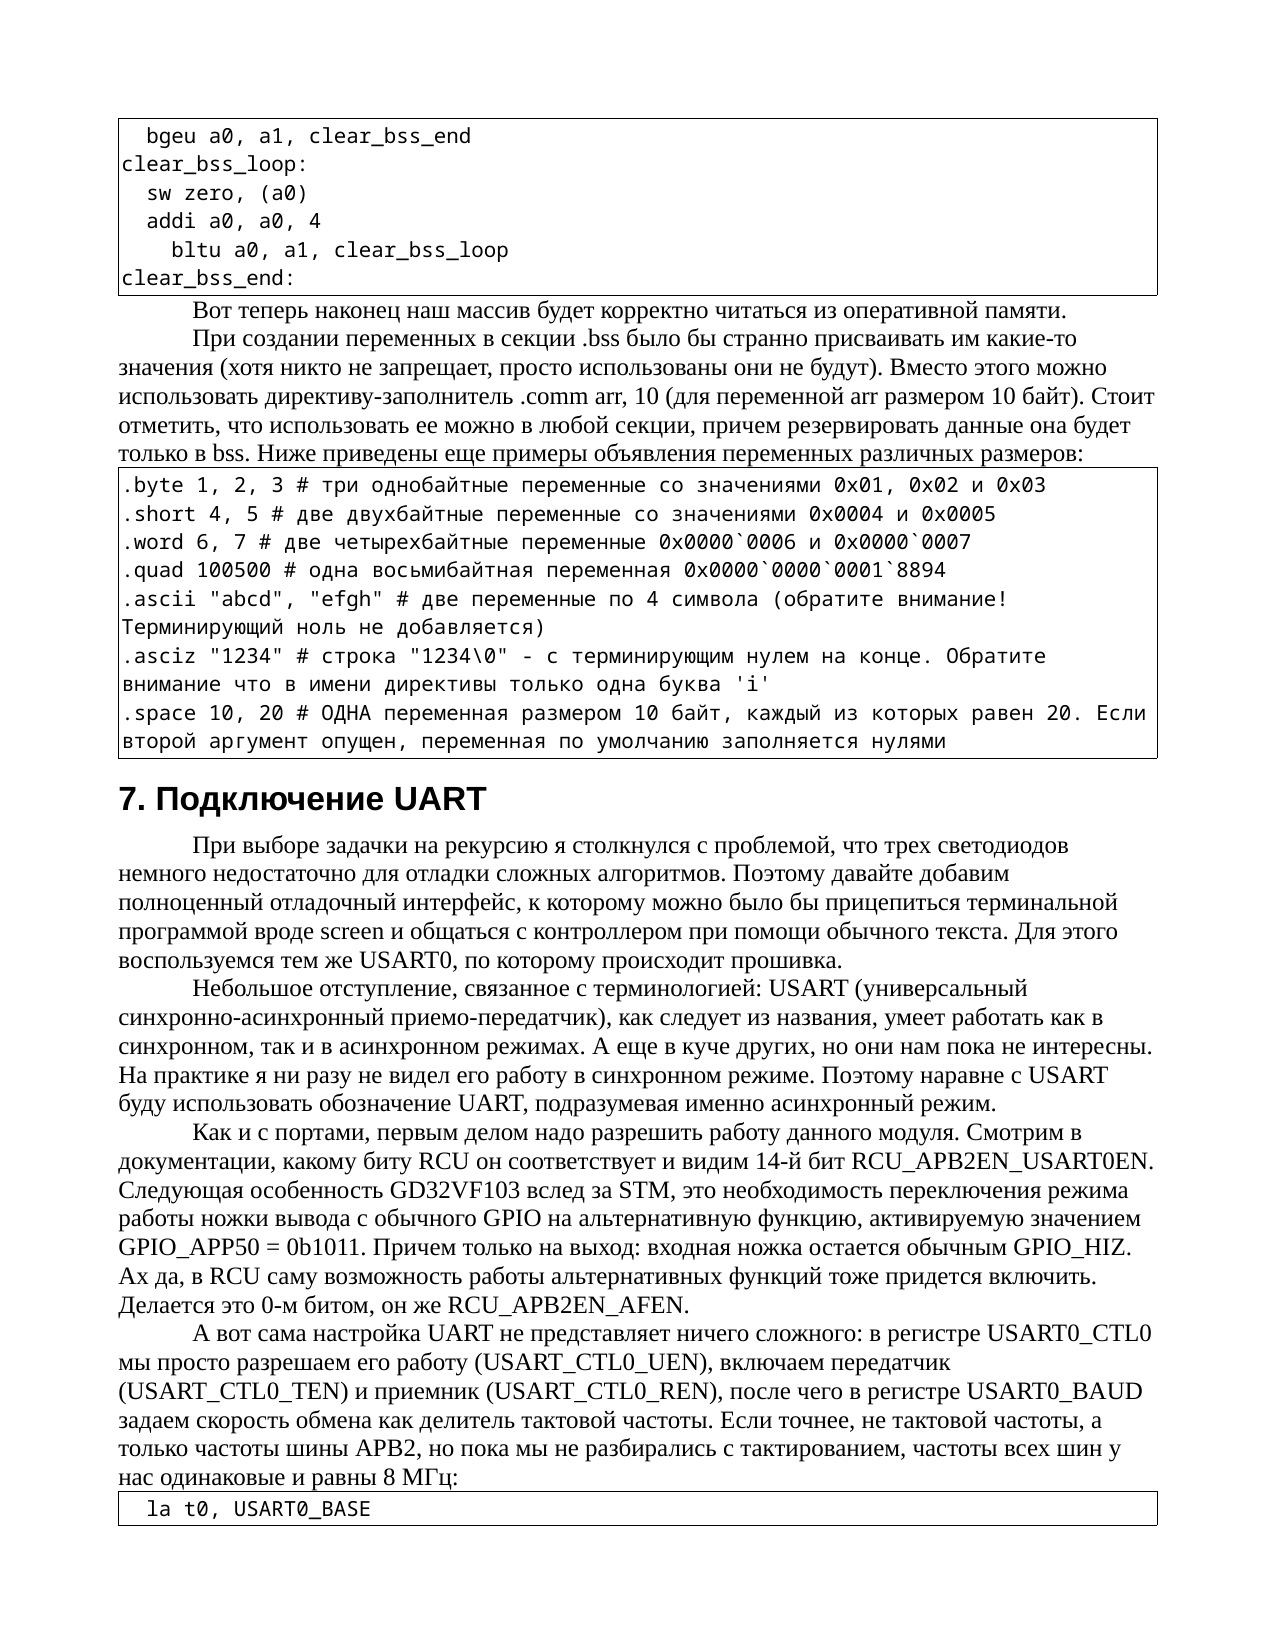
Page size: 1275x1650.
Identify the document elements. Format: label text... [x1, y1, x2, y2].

text .space 10, 20 # ОДНА переменная размером 10 байт, каждый из которых равен 20. Если второй аргумент опущен, переменная по умолчанию заполняется нулями [119, 695, 1157, 758]
text bgeu a0, a1, clear_bss_end [119, 119, 1157, 147]
text sw zero, (a0) [119, 175, 1157, 203]
text bltu a0, a1, clear_bss_loop [119, 232, 1157, 260]
text addi a0, a0, 4 [119, 203, 1157, 232]
text Небольшое отступление, связанное с терминологией: USART (универсальный синхронно-асинхронный приемо-передатчик), как следует из названия, умеет работать как в синхронном, так и в асинхронном режимах. А еще в куче других, но они нам пока не интересны. На практике я ни разу не видел его работу в синхронном режиме. Поэтому наравне с USART буду использовать обозначение UART, подразумевая именно асинхронный режим. [118, 973, 1157, 1117]
text clear_bss_end: [119, 260, 1157, 295]
subtitle 7. Подключение UART [118, 778, 1157, 817]
text При создании переменных в секции .bss было бы странно присваивать им какие-то значения (хотя никто не запрещает, просто использованы они не будут). Вместо этого можно использовать директиву-заполнитель .comm arr, 10 (для переменной arr размером 10 байт). Стоит отметить, что использовать ее можно в любой секции, причем резервировать данные она будет только в bss. Ниже приведены еще примеры объявления переменных различных размеров: [118, 323, 1157, 467]
text Вот теперь наконец наш массив будет корректно читаться из оперативной памяти. [118, 296, 1157, 323]
text Как и с портами, первым делом надо разрешить работу данного модуля. Смотрим в документации, какому биту RCU он соответствует и видим 14-й бит RCU_APB2EN_USART0EN. Следующая особенность GD32VF103 вслед за STM, это необходимость переключения режима работы ножки вывода с обычного GPIO на альтернативную функцию, активируемую значением GPIO_APP50 = 0b1011. Причем только на выход: входная ножка остается обычным GPIO_HIZ. Ах да, в RCU саму возможность работы альтернативных функций тоже придется включить. Делается это 0-м битом, он же RCU_APB2EN_AFEN. [118, 1117, 1157, 1318]
text А вот сама настройка UART не представляет ничего сложного: в регистре USART0_CTL0 мы просто разрешаем его работу (USART_CTL0_UEN), включаем передатчик (USART_CTL0_TEN) и приемник (USART_CTL0_REN), после чего в регистре USART0_BAUD задаем скорость обмена как делитель тактовой частоты. Если точнее, не тактовой частоты, а только частоты шины APB2, но пока мы не разбирались с тактированием, частоты всех шин у нас одинаковые и равны 8 МГц: [118, 1318, 1157, 1491]
text .short 4, 5 # две двухбайтные переменные со значениями 0x0004 и 0x0005 [119, 496, 1157, 524]
text При выборе задачки на рекурсию я столкнулся с проблемой, что трех светодиодов немного недостаточно для отладки сложных алгоритмов. Поэтому давайте добавим полноценный отладочный интерфейс, к которому можно было бы прицепиться терминальной программой вроде screen и общаться с контроллером при помощи обычного текста. Для этого воспользуемся тем же USART0, по которому происходит прошивка. [118, 830, 1157, 973]
text .ascii "abcd", "efgh" # две переменные по 4 символа (обратите внимание! Терминирующий ноль не добавляется) [119, 581, 1157, 638]
text .asciz "1234" # строка "1234\0" - с терминирующим нулем на конце. Обратите внимание что в имени директивы только одна буква 'i' [119, 638, 1157, 695]
text la t0, USART0_BASE [119, 1492, 1157, 1525]
text .word 6, 7 # две четырехбайтные переменные 0x0000`0006 и 0x0000`0007 [119, 524, 1157, 553]
text clear_bss_loop: [119, 147, 1157, 175]
text .quad 100500 # одна восьмибайтная переменная 0x0000`0000`0001`8894 [119, 553, 1157, 581]
text .byte 1, 2, 3 # три однобайтные переменные со значениями 0x01, 0x02 и 0x03 [119, 468, 1157, 496]
